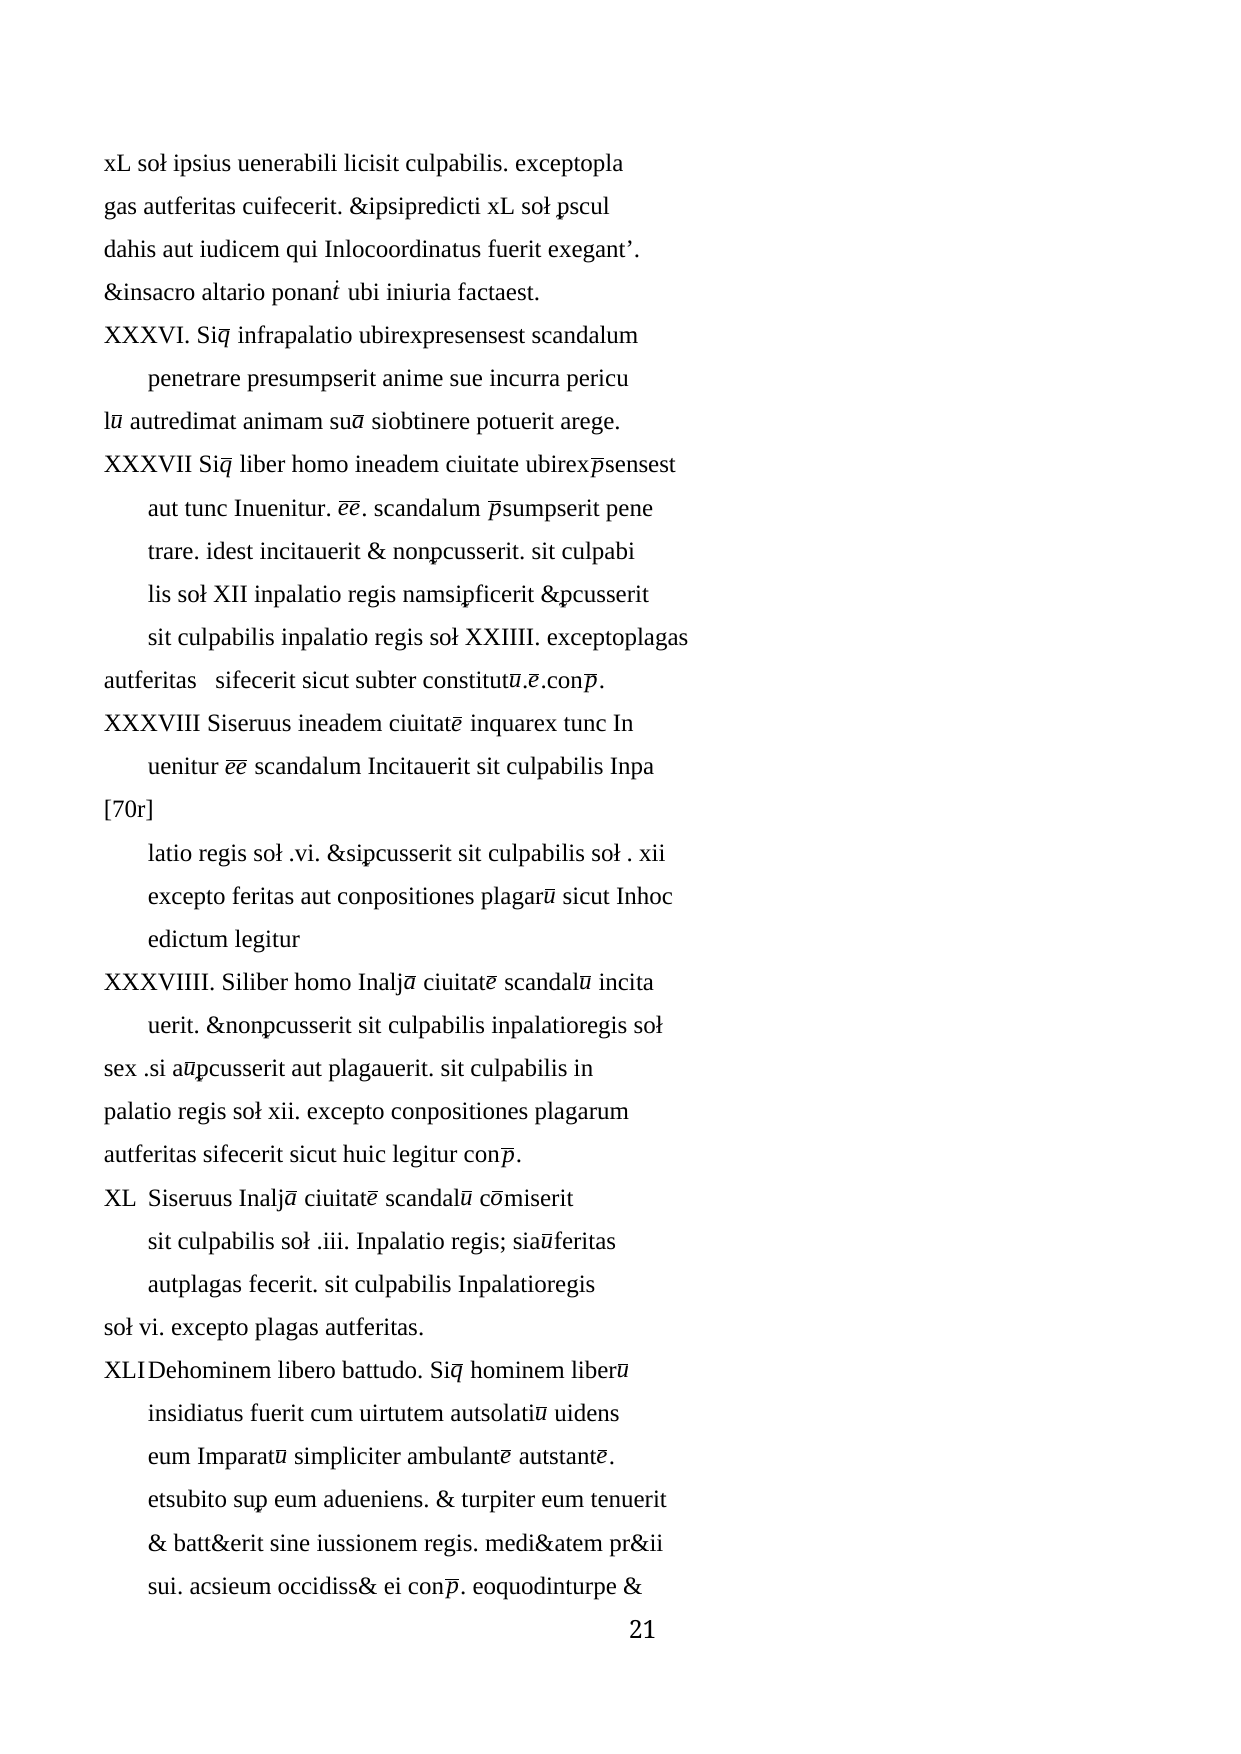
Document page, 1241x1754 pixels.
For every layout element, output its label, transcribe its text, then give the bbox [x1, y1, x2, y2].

text latio regis soł .vi. &siᵱcusserit sit culpabilis soł . xii [103, 838, 1211, 866]
text &insacro altario ponan ubi iniuria factaest. [103, 277, 1211, 306]
text sui. acsieum occidiss& ei con. eoquodinturpe & [103, 1571, 1211, 1599]
text XXXVIIII. Siliber homo Inalj ciuitat scandal incita [103, 967, 1211, 996]
text gas autferitas cuifecerit. &ipsipredicti xL soł ᵱscul [103, 191, 1211, 219]
text XXXVI. Si infrapalatio ubirexpresensest scandalum [103, 320, 1211, 349]
text XXXVIII Siseruus ineadem ciuitat inquarex tunc In [103, 708, 1211, 737]
text xL soł ipsius uenerabili licisit culpabilis. exceptopla [103, 148, 1211, 176]
text lis soł XII inpalatio regis namsiᵱficerit &ᵱcusserit [103, 579, 1211, 608]
text palatio regis soł xii. excepto conpositiones plagarum [103, 1096, 1211, 1125]
text l autredimat animam su siobtinere potuerit arege. [103, 406, 1211, 435]
text XLI Dehominem libero battudo. Si hominem liber [103, 1355, 1211, 1384]
text uenitur scandalum Incitauerit sit culpabilis Inpa [103, 751, 1211, 780]
text autferitas sifecerit sicut subter constitut..con. [103, 665, 1211, 694]
text excepto feritas aut conpositiones plagar sicut Inhoc [103, 881, 1211, 909]
text & batt&erit sine iussionem regis. medi&atem pr&ii [103, 1528, 1211, 1556]
text [70r] [103, 794, 1211, 823]
text uerit. &nonᵱcusserit sit culpabilis inpalatioregis soł [103, 1010, 1211, 1039]
text eum Imparat simpliciter ambulant autstant. [103, 1441, 1211, 1470]
text autferitas sifecerit sicut huic legitur con. [103, 1139, 1211, 1168]
text trare. idest incitauerit & nonᵱcusserit. sit culpabi [103, 536, 1211, 564]
text penetrare presumpserit anime sue incurra pericu [103, 363, 1211, 392]
text edictum legitur [103, 924, 1211, 953]
text sex .si aᵱcusserit aut plagauerit. sit culpabilis in [103, 1053, 1211, 1082]
text sit culpabilis soł .iii. Inpalatio regis; siaferitas [103, 1226, 1211, 1254]
text dahis aut iudicem qui Inlocoordinatus fuerit exegant’. [103, 234, 1211, 263]
text aut tunc Inuenitur. . scandalum sumpserit pene [103, 493, 1211, 521]
text XXXVII Si liber homo ineadem ciuitate ubirexsensest [103, 449, 1211, 478]
text soł vi. excepto plagas autferitas. [103, 1312, 1211, 1341]
text insidiatus fuerit cum uirtutem autsolati uidens [103, 1398, 1211, 1427]
text sit culpabilis inpalatio regis soł XXIIII. exceptoplagas [103, 622, 1211, 651]
text autplagas fecerit. sit culpabilis Inpalatioregis [103, 1269, 1211, 1298]
text etsubito suᵱ eum adueniens. & turpiter eum tenuerit [103, 1484, 1211, 1513]
text XL Siseruus Inalj ciuitat scandal cmiserit [103, 1183, 1211, 1211]
